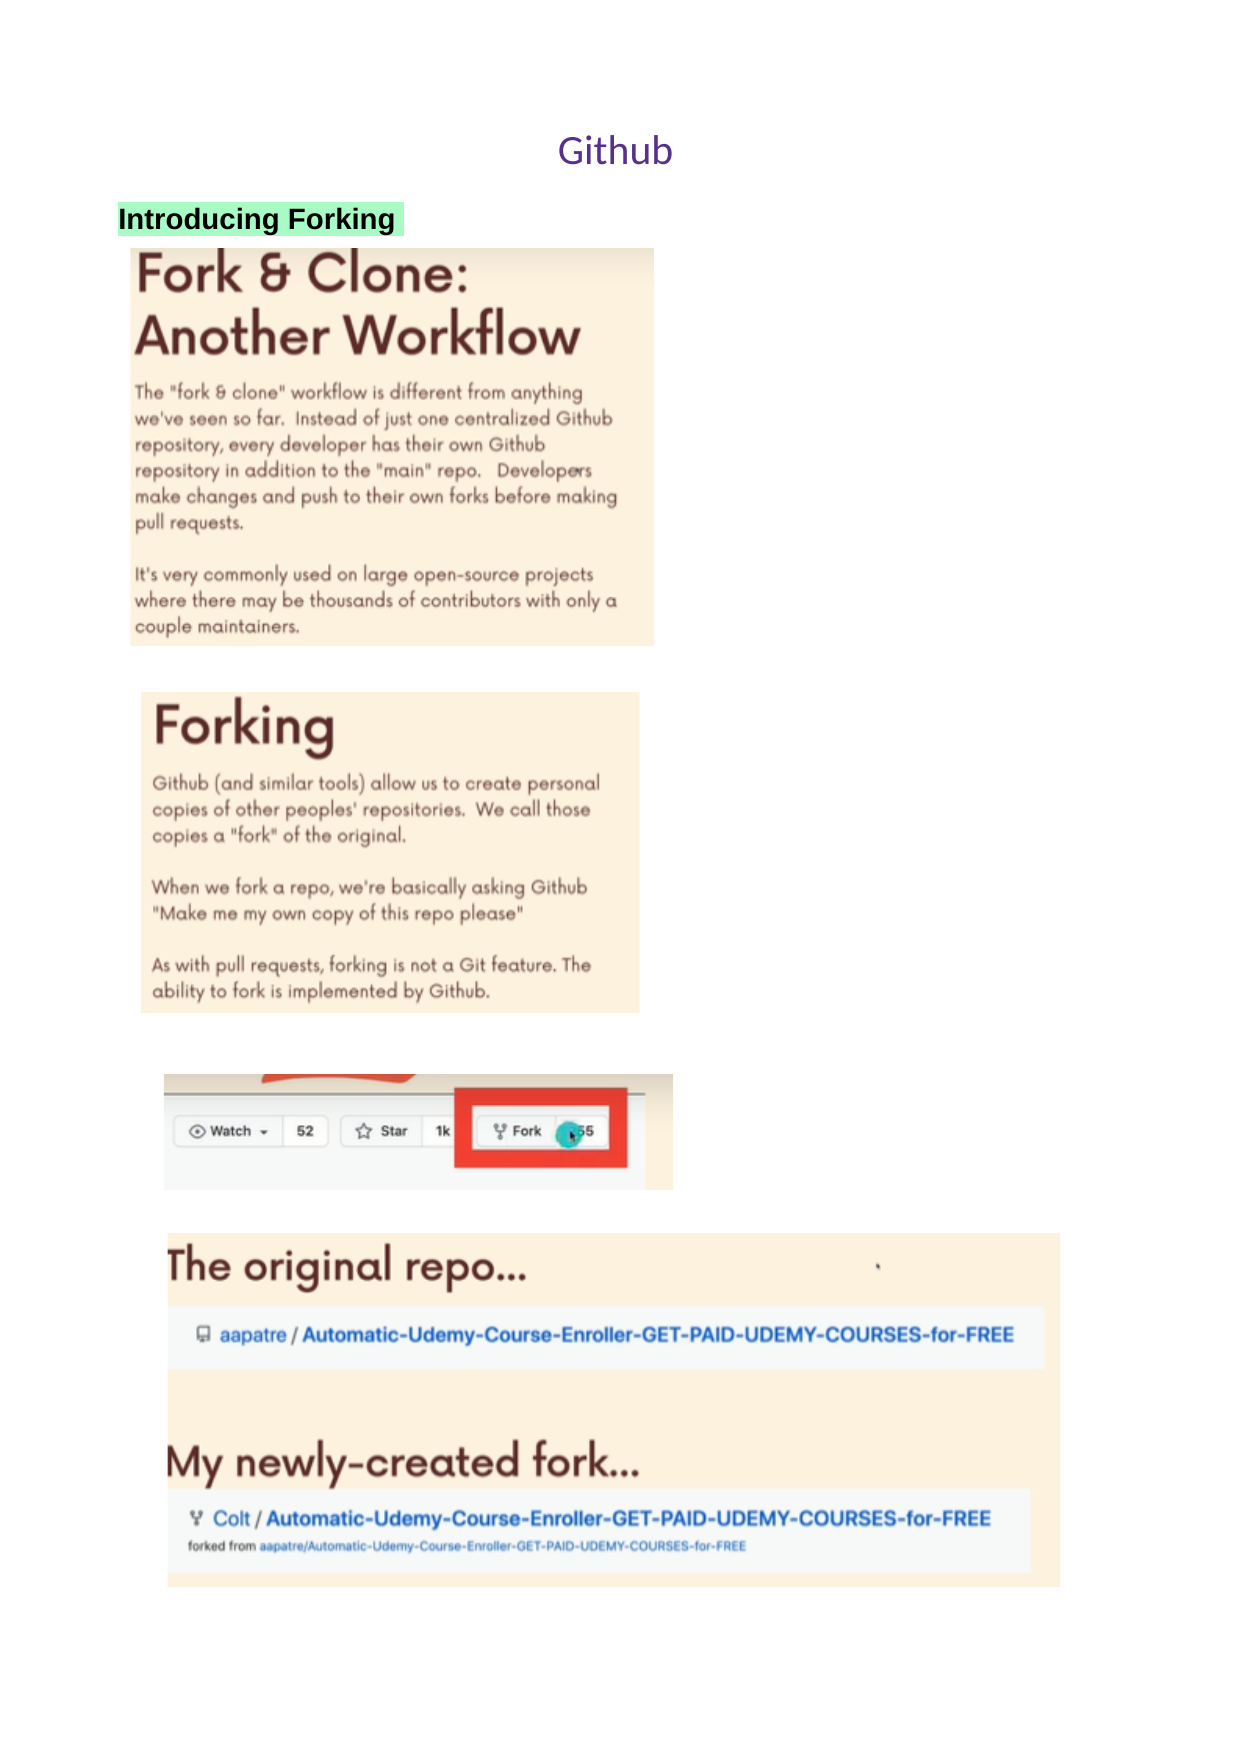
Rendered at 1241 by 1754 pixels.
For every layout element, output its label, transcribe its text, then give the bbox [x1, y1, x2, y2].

picture [130, 248, 654, 646]
subtitle Introducing Forking [404, 202, 1122, 236]
picture [141, 692, 640, 1013]
subtitle Github [118, 124, 1122, 175]
picture [167, 1233, 1060, 1587]
picture [163, 1074, 674, 1190]
